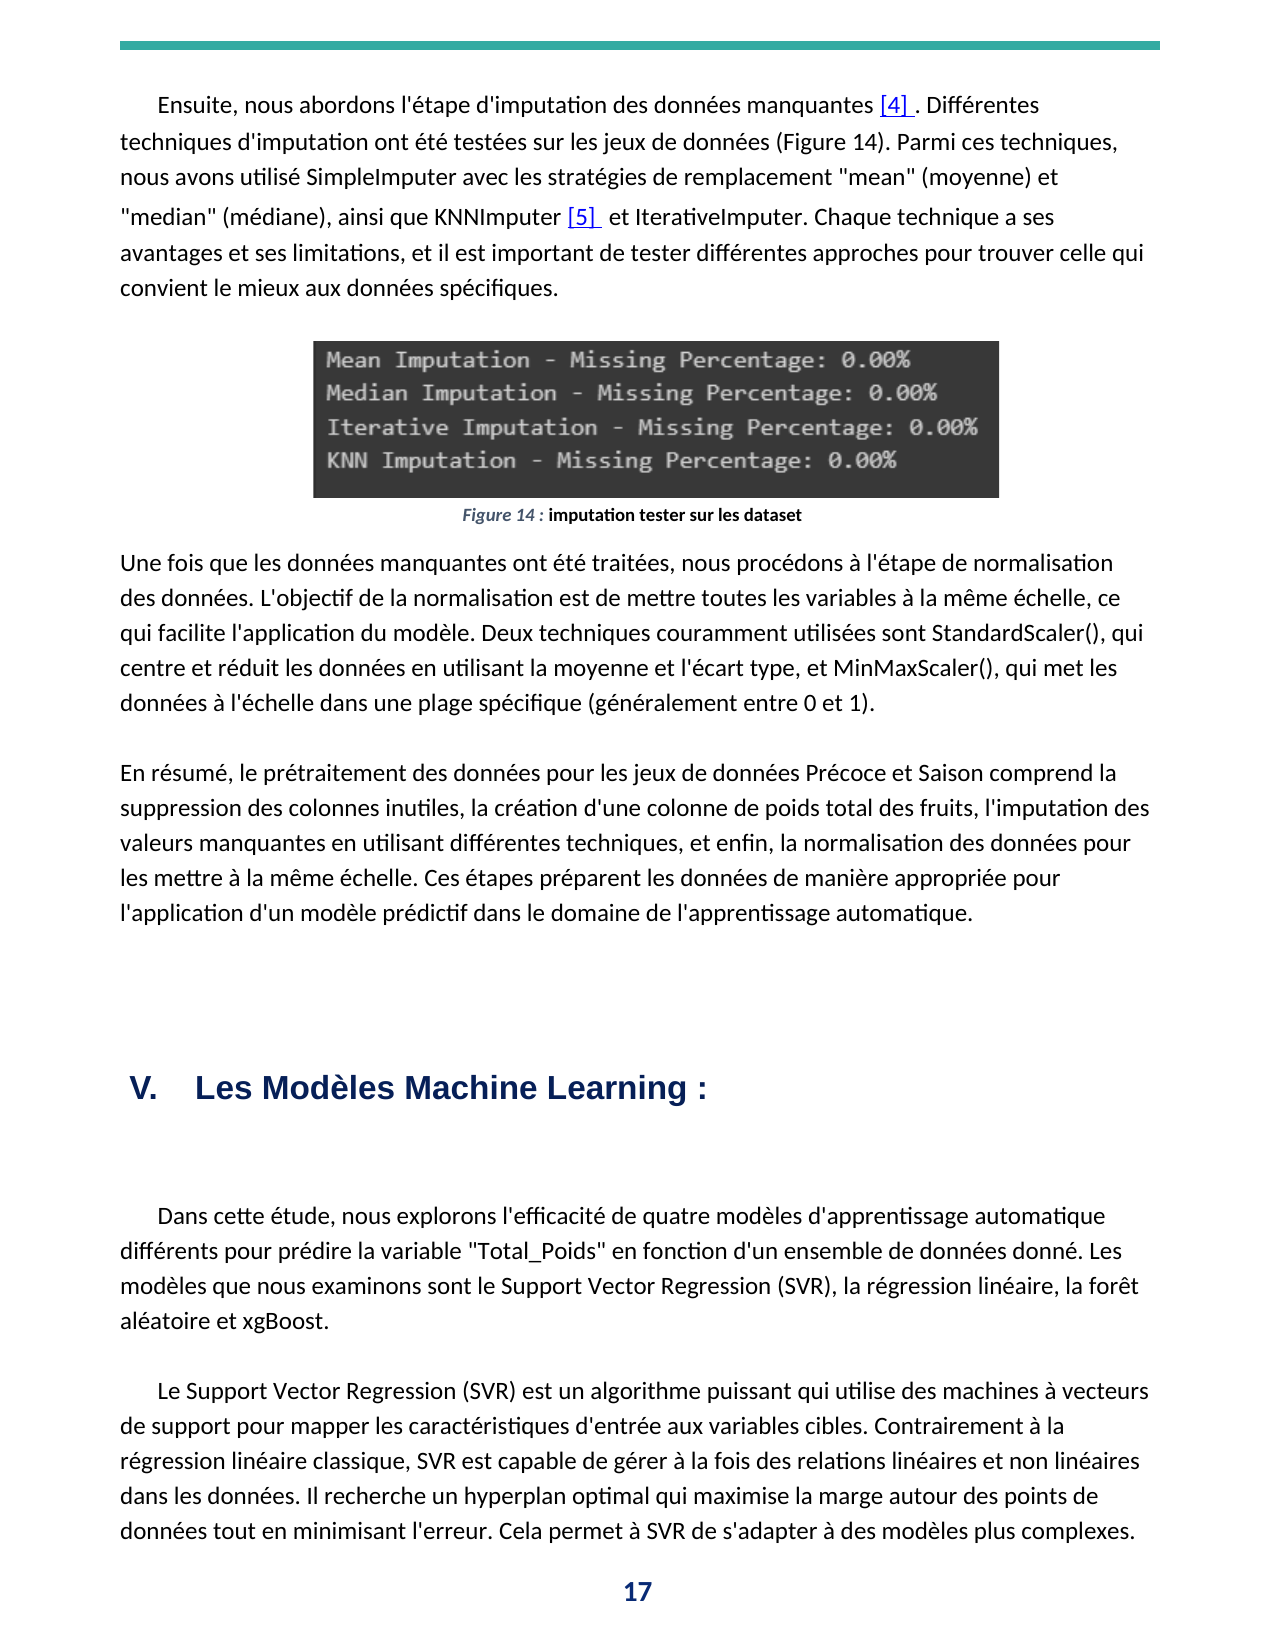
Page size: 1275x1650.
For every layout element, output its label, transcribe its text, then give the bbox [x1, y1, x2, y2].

text Ensuite, nous abordons l'étape d'imputation des données manquantes [4] . Différentes techniques d'imputation ont été testées sur les jeux de données (Figure 14). Parmi ces techniques, nous avons utilisé SimpleImputer avec les stratégies de remplacement "mean" (moyenne) et "median" (médiane), ainsi que KNNImputer [5] et IterativeImputer. Chaque technique a ses avantages et ses limitations, et il est important de tester différentes approches pour trouver celle qui convient le mieux aux données spécifiques. [120, 86, 1155, 302]
text Figure 14 : imputation tester sur les dataset [120, 503, 1155, 526]
text Une fois que les données manquantes ont été traitées, nous procédons à l'étape de normalisation des données. L'objectif de la normalisation est de mettre toutes les variables à la même échelle, ce qui facilite l'application du modèle. Deux techniques couramment utilisées sont StandardScaler(), qui centre et réduit les données en utilisant la moyenne et l'écart type, et MinMaxScaler(), qui met les données à l'échelle dans une plage spécifique (généralement entre 0 et 1). [120, 547, 1155, 717]
text Dans cette étude, nous explorons l'efficacité de quatre modèles d'apprentissage automatique différents pour prédire la variable "Total_Poids" en fonction d'un ensemble de données donné. Les modèles que nous examinons sont le Support Vector Regression (SVR), la régression linéaire, la forêt aléatoire et xgBoost. [120, 1200, 1155, 1336]
text Le Support Vector Regression (SVR) est un algorithme puissant qui utilise des machines à vecteurs de support pour mapper les caractéristiques d'entrée aux variables cibles. Contrairement à la régression linéaire classique, SVR est capable de gérer à la fois des relations linéaires et non linéaires dans les données. Il recherche un hyperplan optimal qui maximise la marge autour des points de données tout en minimisant l'erreur. Cela permet à SVR de s'adapter à des modèles plus complexes. [120, 1375, 1155, 1546]
subtitle Les Modèles Machine Learning : [157, 1068, 1155, 1106]
text En résumé, le prétraitement des données pour les jeux de données Précoce et Saison comprend la suppression des colonnes inutiles, la création d'une colonne de poids total des fruits, l'imputation des valeurs manquantes en utilisant différentes techniques, et enfin, la normalisation des données pour les mettre à la même échelle. Ces étapes préparent les données de manière appropriée pour l'application d'un modèle prédictif dans le domaine de l'apprentissage automatique. [120, 757, 1155, 927]
